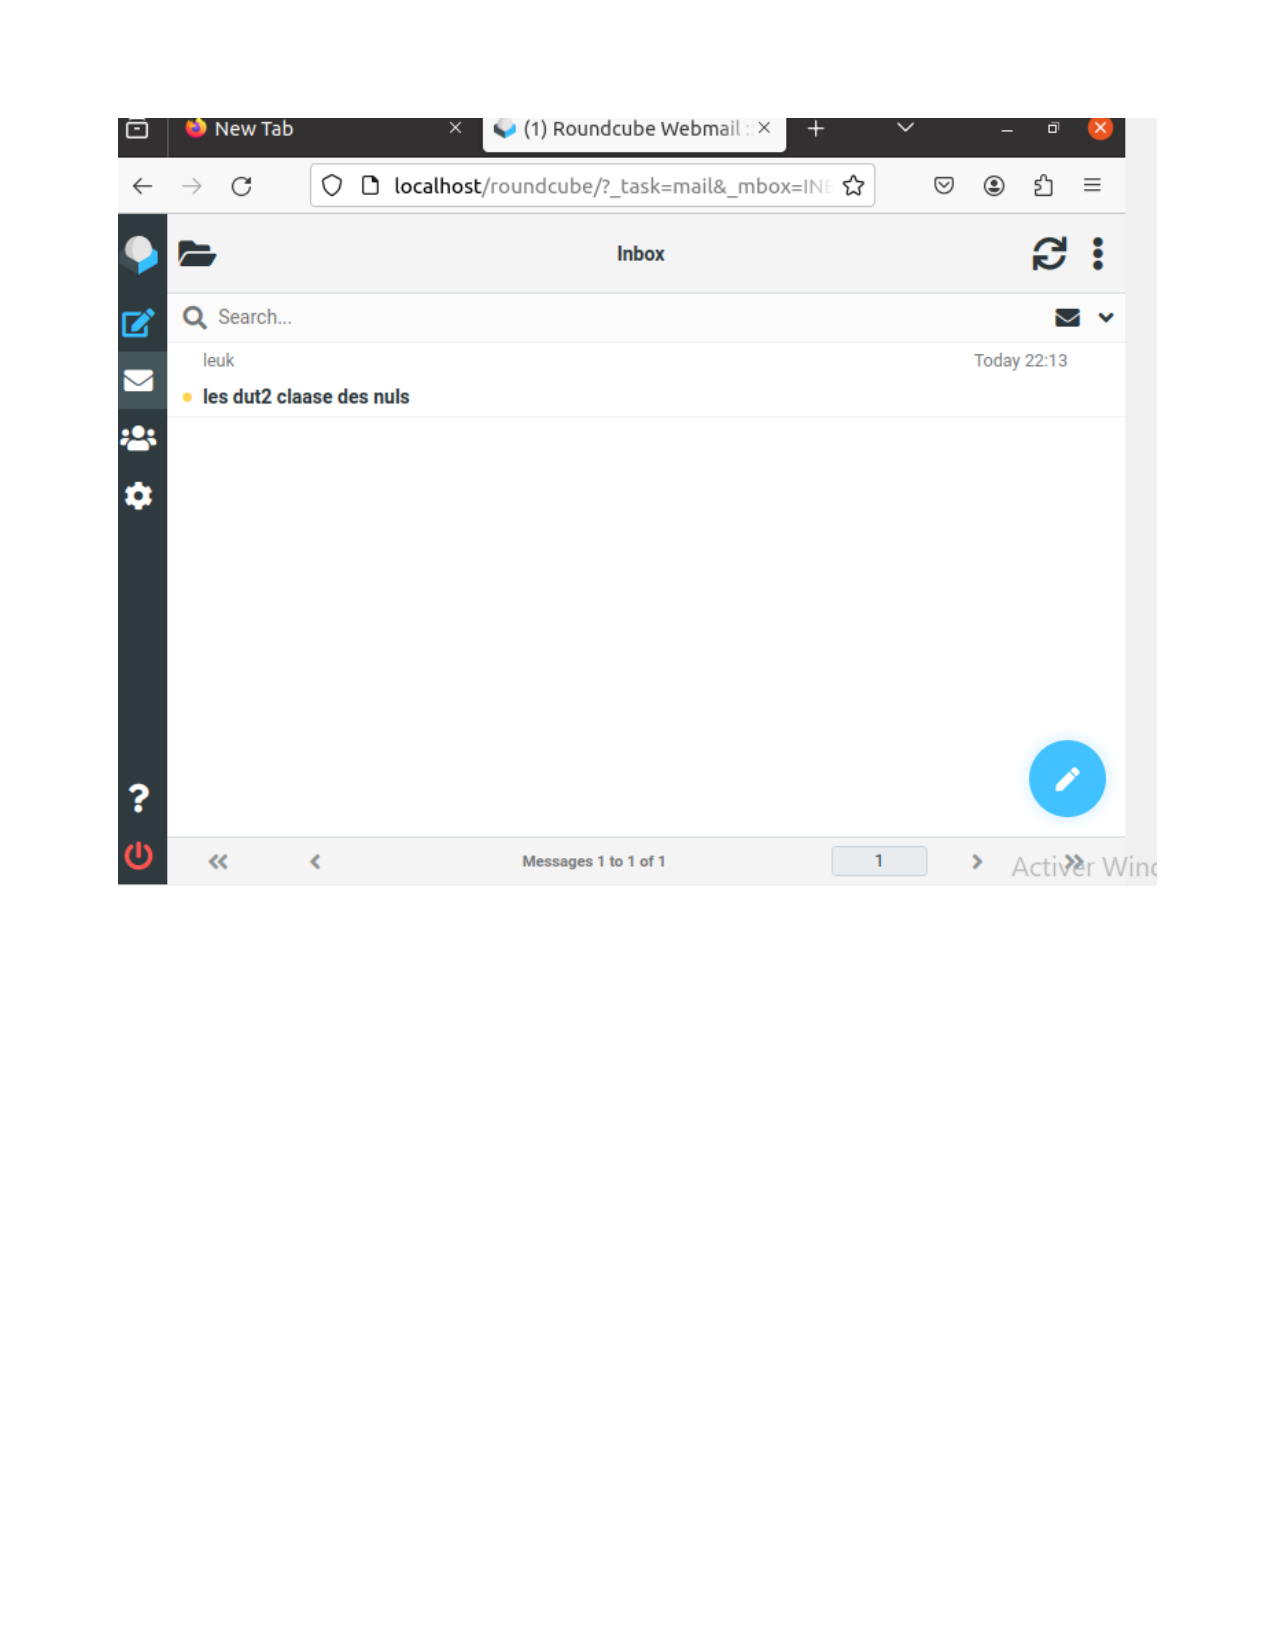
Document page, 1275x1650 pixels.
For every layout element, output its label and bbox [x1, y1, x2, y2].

picture [118, 118, 1157, 886]
